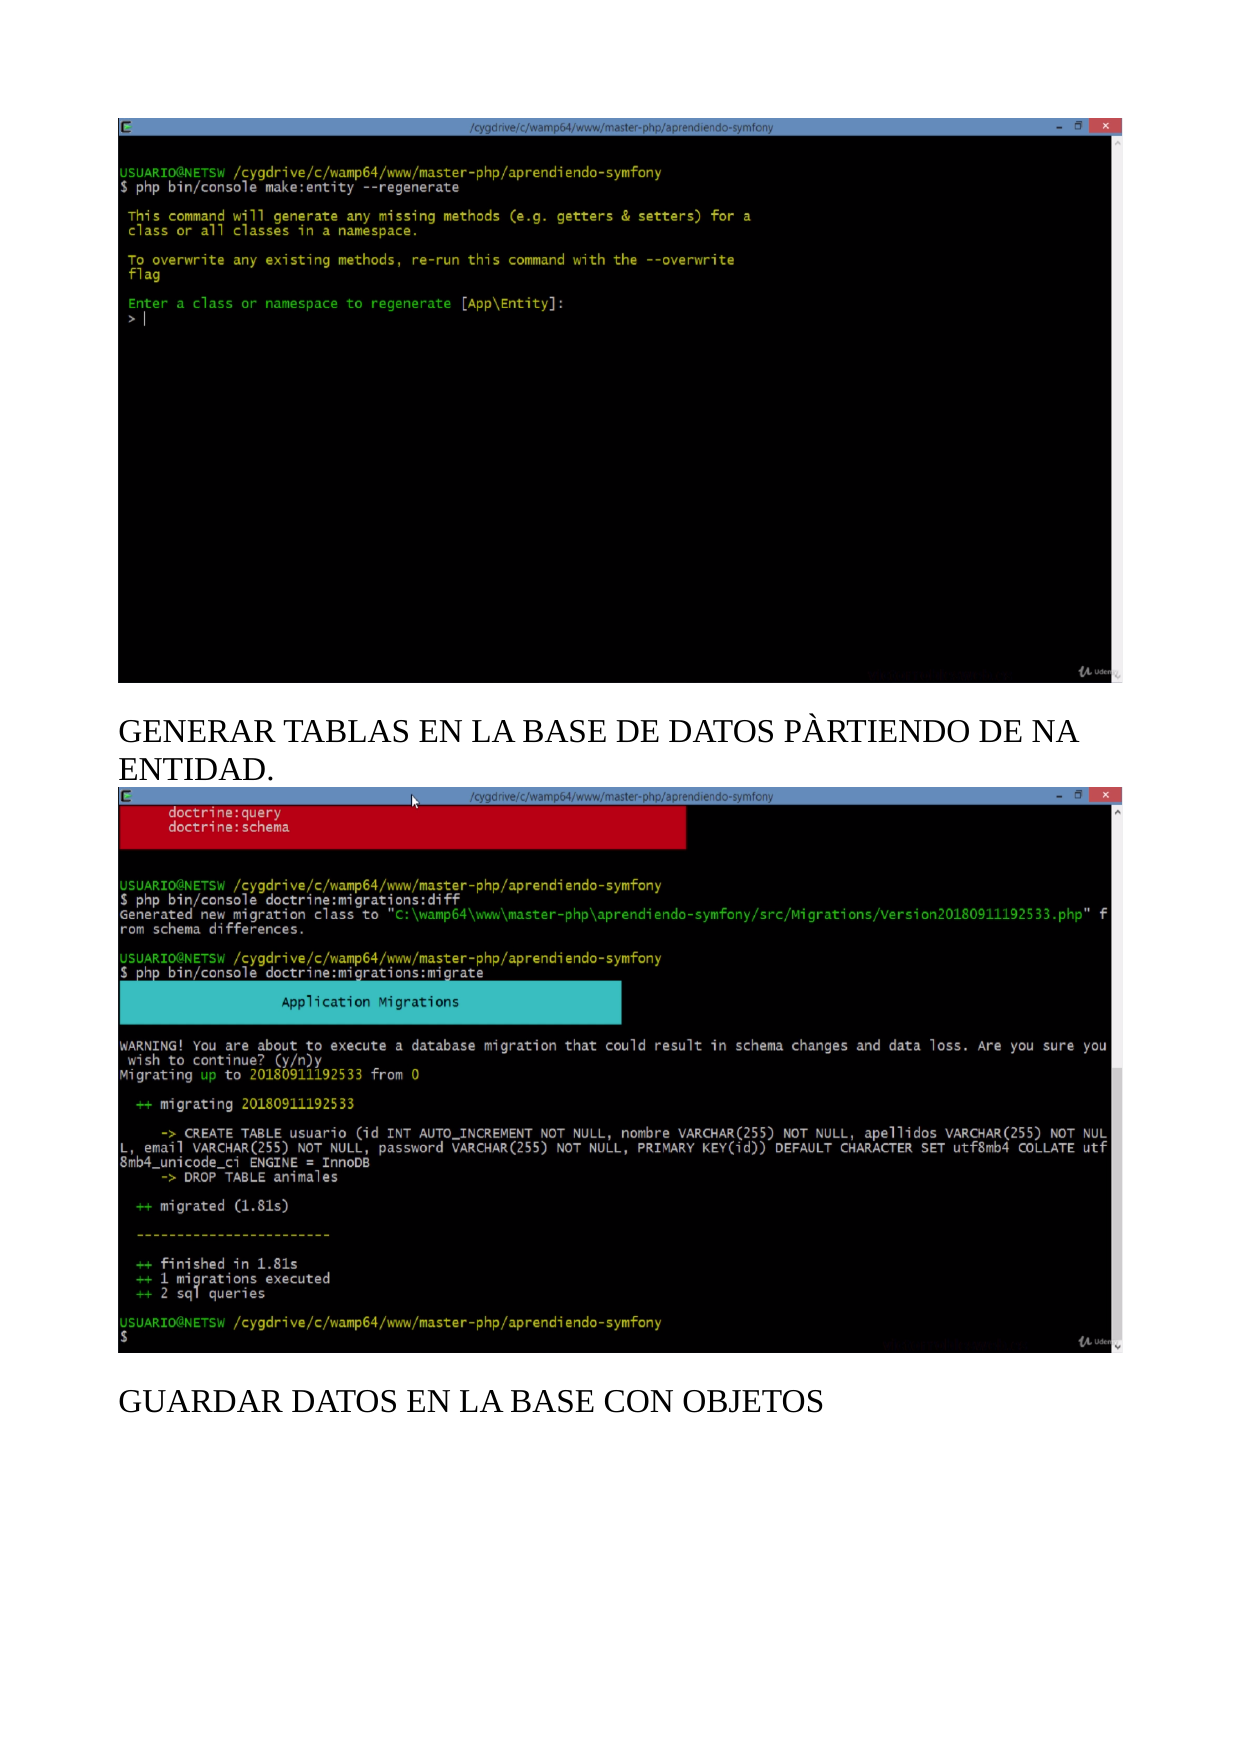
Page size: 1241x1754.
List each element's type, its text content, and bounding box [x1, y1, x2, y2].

text GENERAR TABLAS EN LA BASE DE DATOS PÀRTIENDO DE NA ENTIDAD. [118, 711, 1122, 787]
text GUARDAR DATOS EN LA BASE CON OBJETOS [118, 1381, 1122, 1419]
